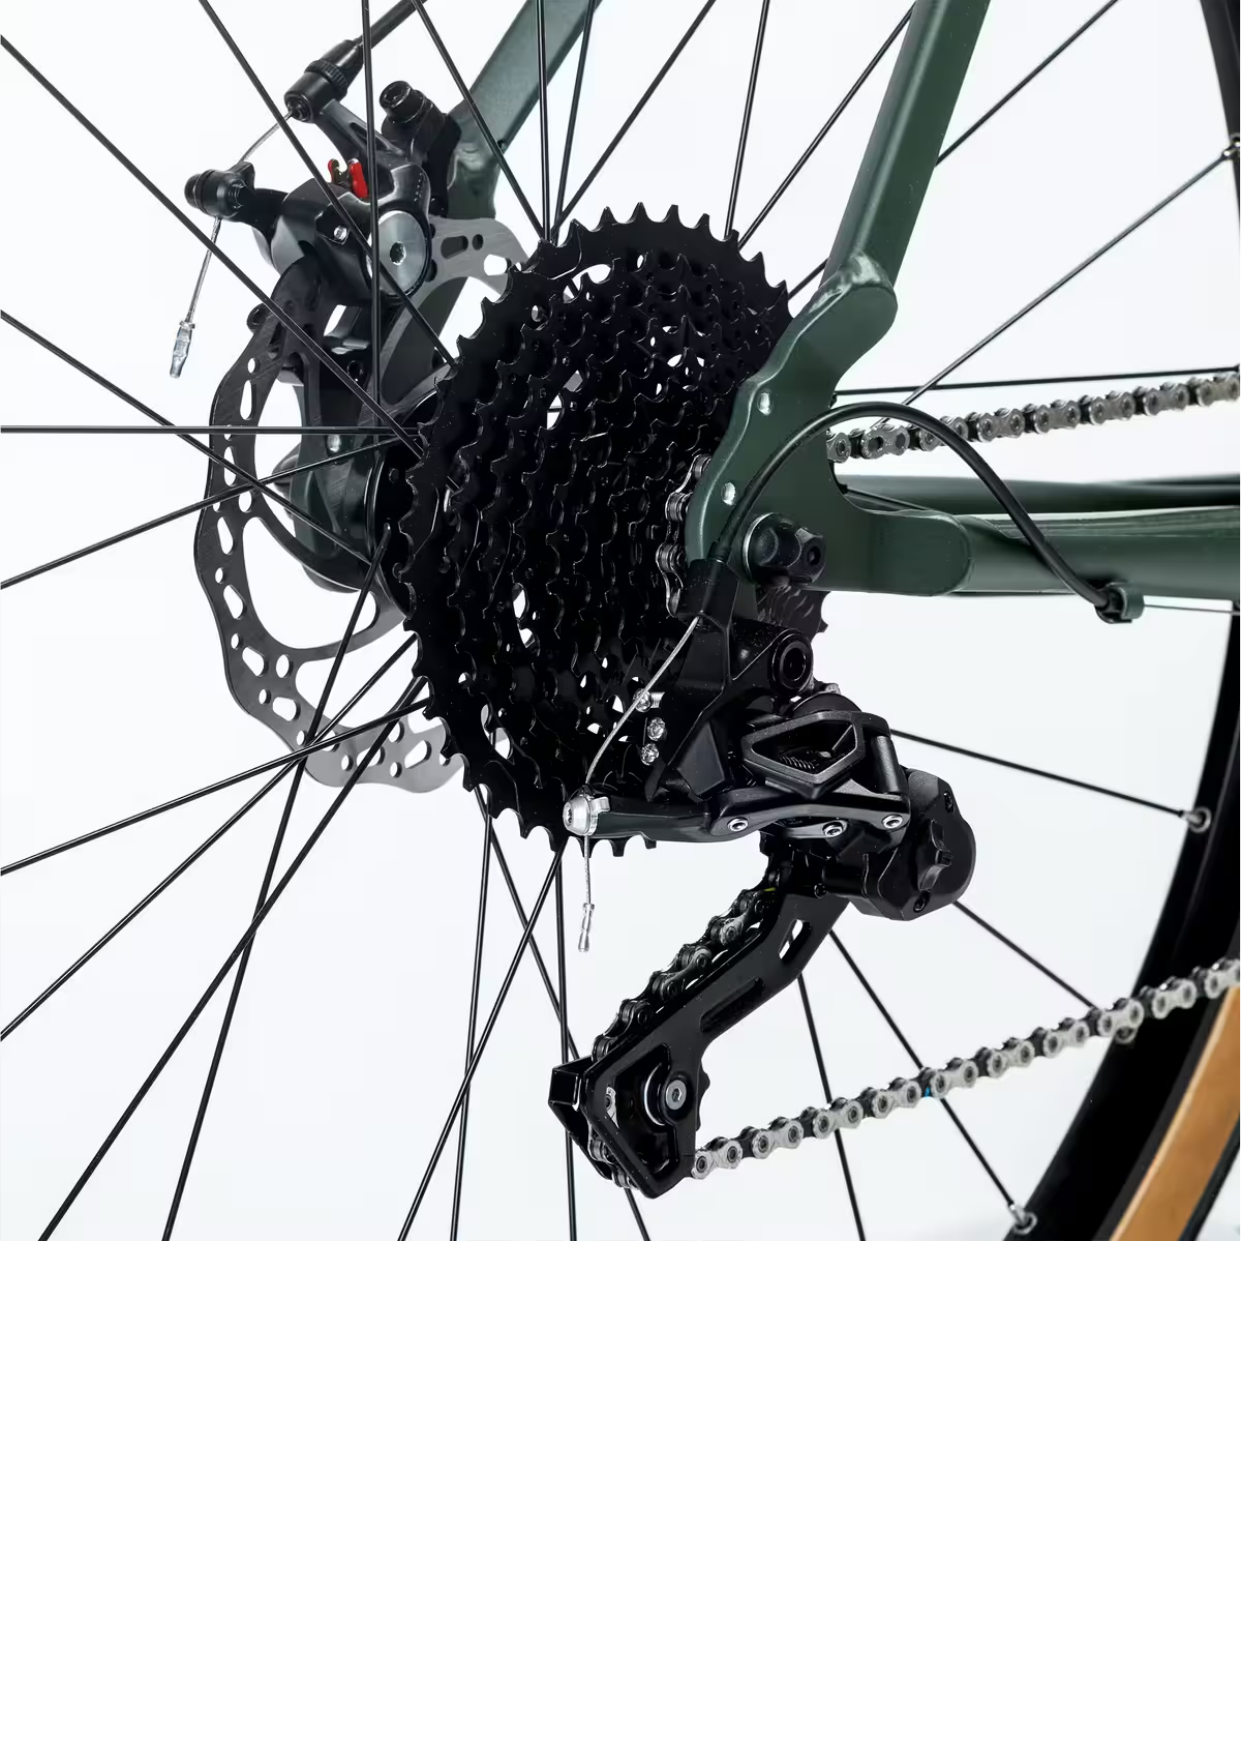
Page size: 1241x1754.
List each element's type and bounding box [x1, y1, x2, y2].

picture [0, 0, 1241, 1241]
